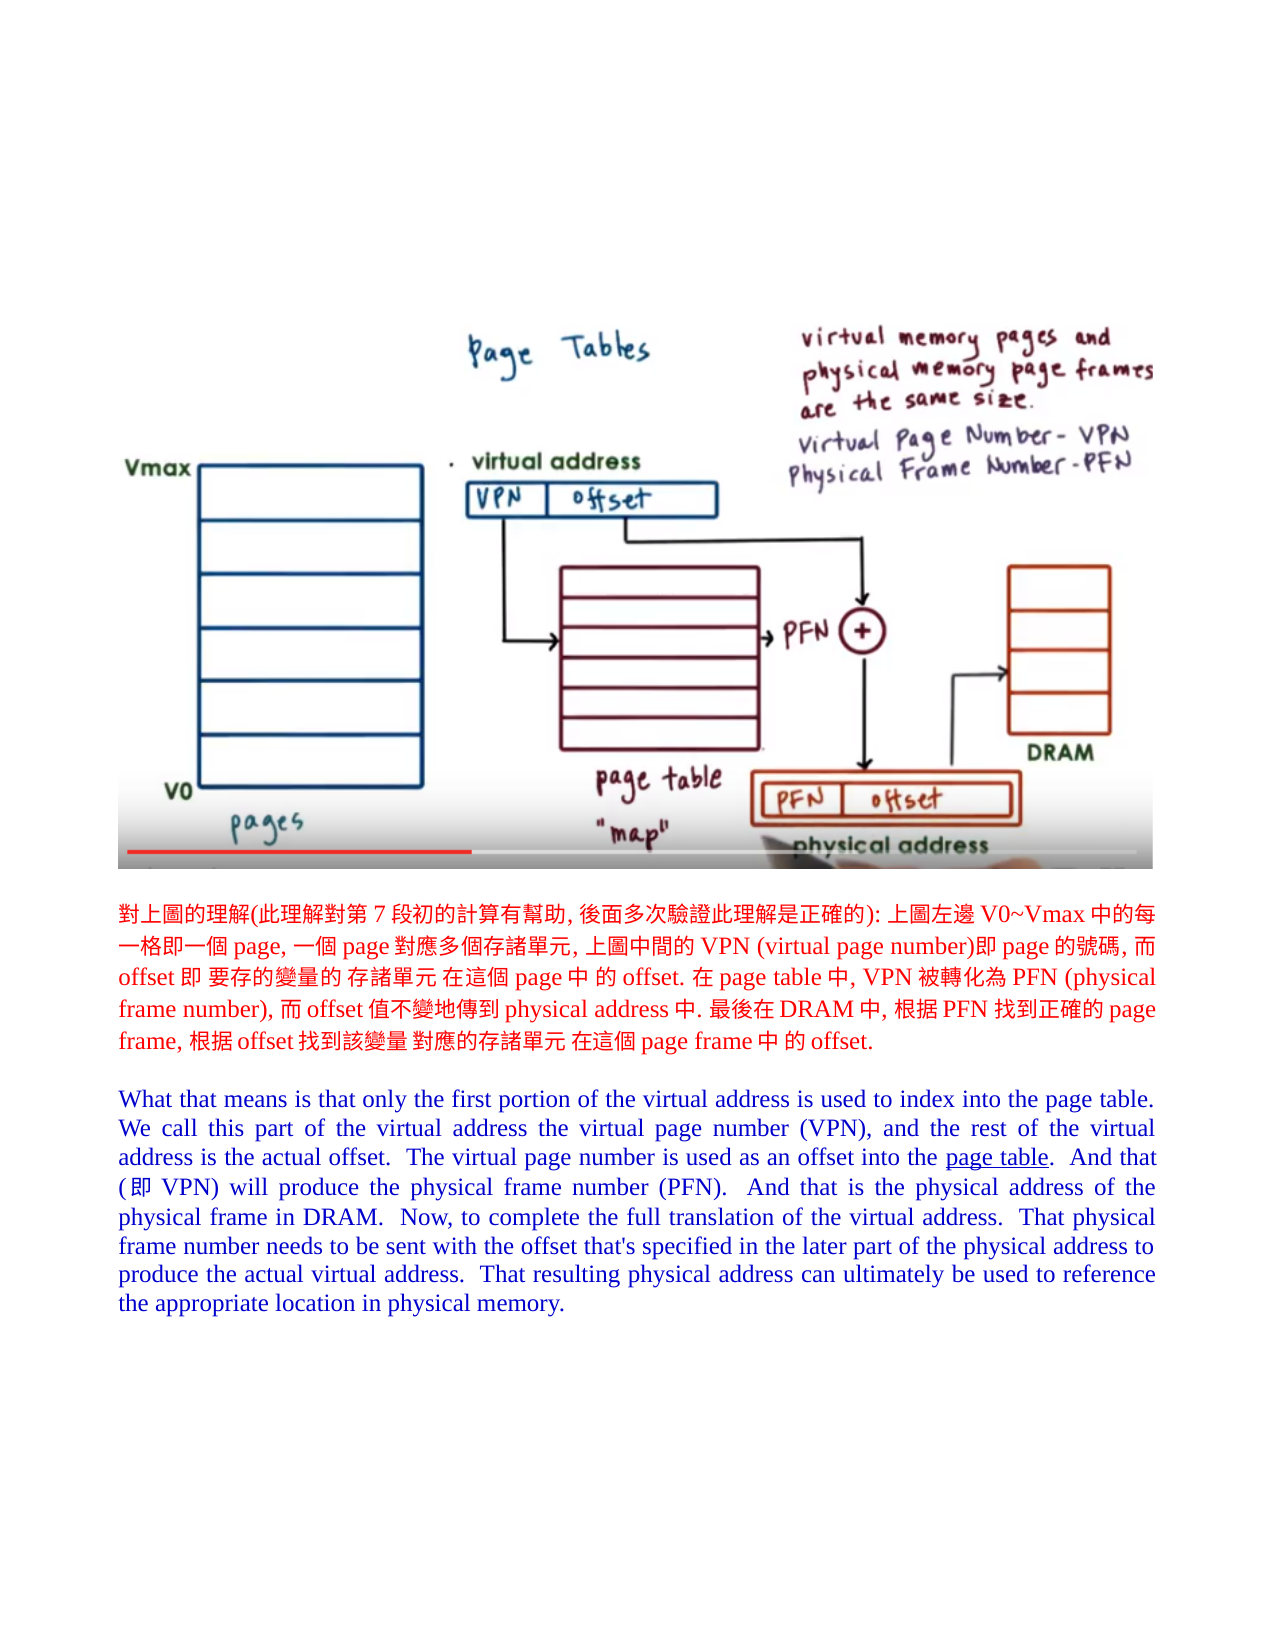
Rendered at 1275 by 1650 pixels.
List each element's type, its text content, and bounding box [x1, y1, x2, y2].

text What that means is that only the first portion of the virtual address is used to index into the page table. We call this part of the virtual address the virtual page number (VPN), and the rest of the virtual address is the actual offset. The virtual page number is used as an offset into the page table. And that (即VPN) will produce the physical frame number (PFN). And that is the physical address of the physical frame in DRAM. Now, to complete the full translation of the virtual address. That physical frame number needs to be sent with the offset that's specified in the later part of the physical address to produce the actual virtual address. That resulting physical address can ultimately be used to reference the appropriate location in physical memory. [118, 1084, 1157, 1317]
text 對上圖的理解(此理解對第7段初的計算有幫助, 後面多次驗證此理解是正確的): 上圖左邊V0~Vmax中的每一格即一個page, 一個page對應多個存諸單元, 上圖中間的VPN (virtual page number)即page的號碼, 而offset即 要存的變量的 存諸單元 在這個page中 的offset. 在page table中, VPN被轉化為PFN (physical frame number), 而offset值不變地傳到physical address中. 最後在DRAM中, 根据PFN 找到正確的page frame, 根据offset找到該變量 對應的存諸單元 在這個page frame中 的offset. [118, 897, 1157, 1055]
picture [118, 319, 1157, 869]
